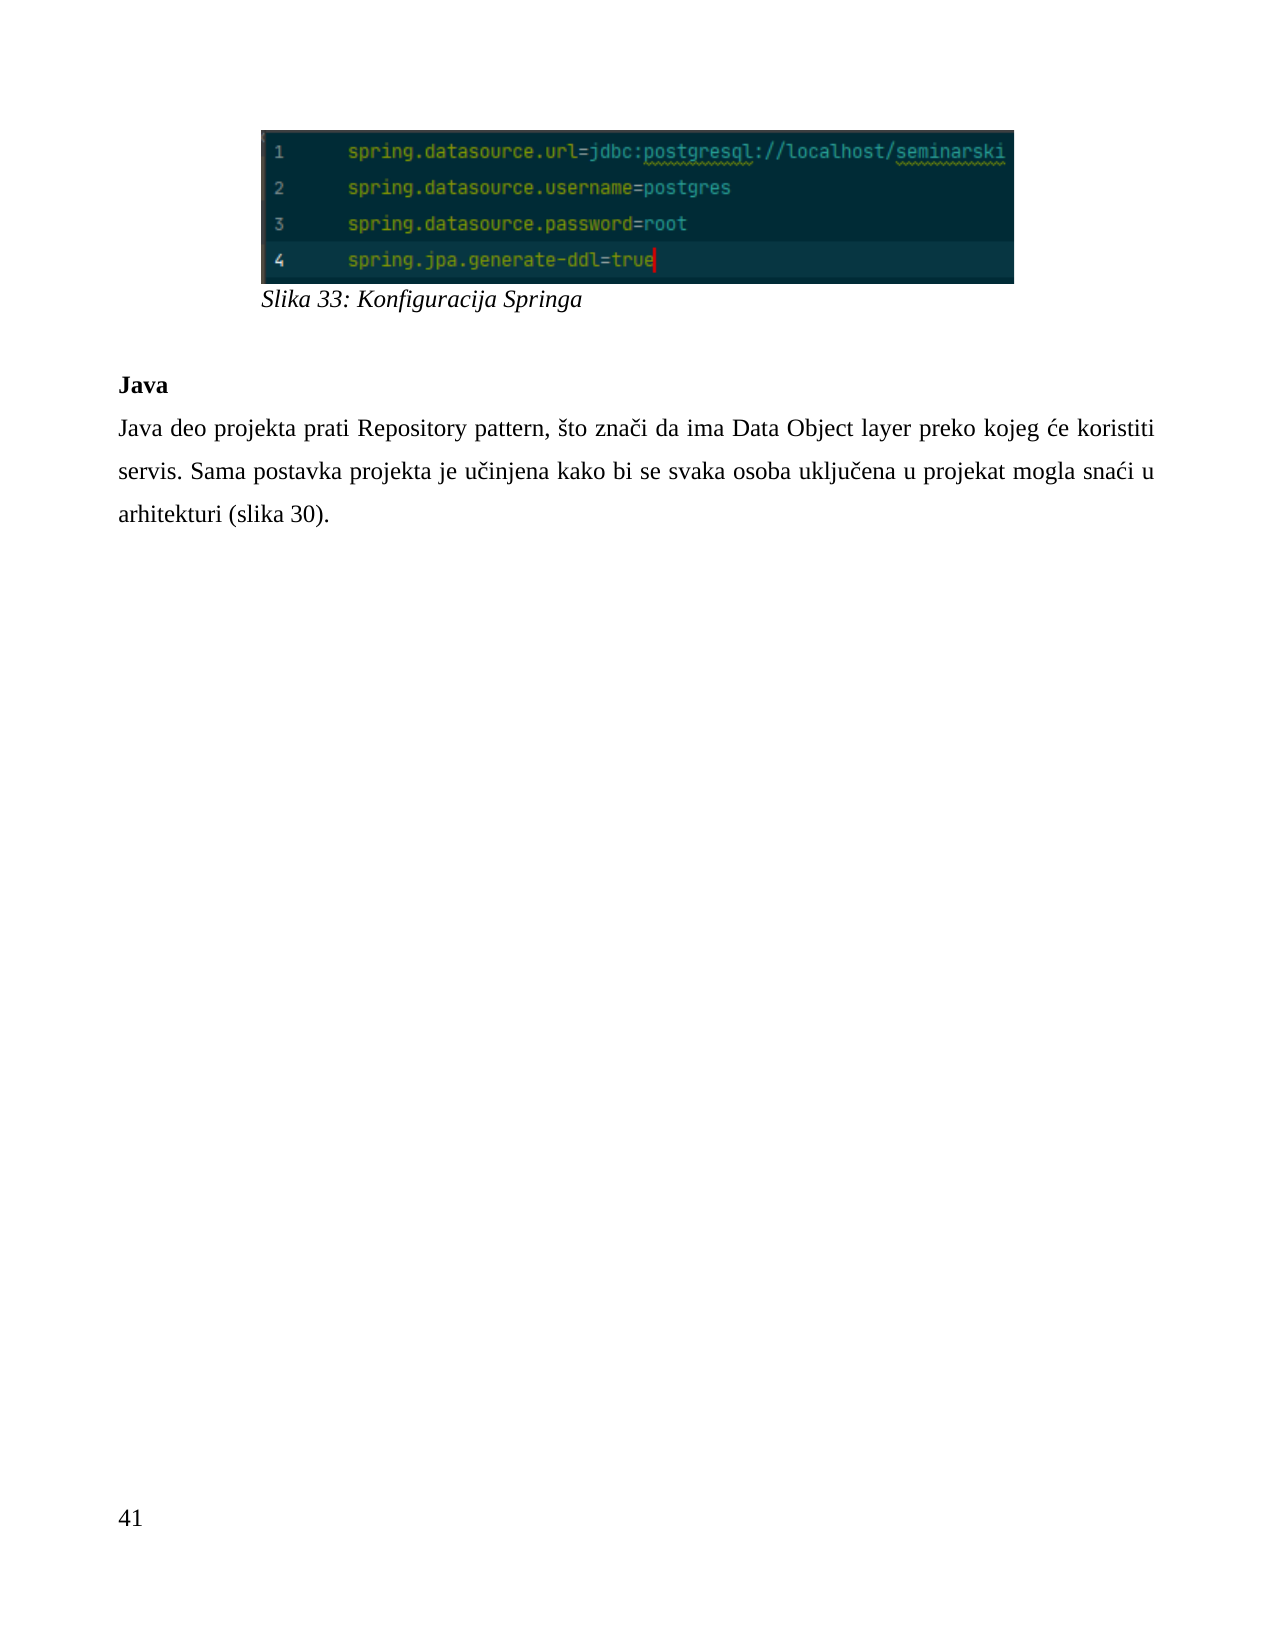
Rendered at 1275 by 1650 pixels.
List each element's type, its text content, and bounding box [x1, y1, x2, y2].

picture [348, 220, 413, 233]
picture [657, 147, 663, 158]
picture [744, 144, 753, 158]
picture [896, 161, 1005, 166]
picture [567, 144, 577, 158]
picture [832, 144, 840, 158]
picture [866, 147, 873, 158]
picture [382, 179, 413, 197]
picture [545, 216, 632, 233]
picture [657, 183, 663, 194]
picture [788, 144, 796, 158]
picture [953, 147, 961, 158]
picture [842, 144, 856, 158]
text Slika 33: Konfiguracija Springa [261, 284, 1014, 312]
picture [601, 144, 626, 158]
picture [424, 180, 533, 194]
picture [821, 147, 830, 158]
picture [424, 144, 533, 158]
picture [545, 147, 555, 158]
picture [712, 147, 720, 158]
text Java deo projekta prati Repository pattern, što znači da ima Data Object layer preko kojeg će koristiti servis. Sama postavka projekta je učinjena kako bi se svaka osoba uključena u projekat mogla snaći u arhitekturi (slika 30). [118, 413, 1157, 528]
picture [712, 183, 720, 194]
picture [276, 182, 283, 194]
picture [690, 183, 698, 195]
picture [545, 183, 632, 194]
picture [701, 183, 707, 194]
picture [276, 146, 283, 158]
picture [898, 147, 917, 158]
picture [348, 147, 380, 161]
picture [920, 147, 928, 157]
picture [382, 143, 413, 161]
picture [644, 147, 753, 166]
picture [668, 147, 676, 156]
picture [668, 220, 676, 230]
picture [657, 220, 665, 230]
picture [276, 218, 283, 230]
picture [975, 147, 983, 158]
picture [879, 144, 884, 158]
picture [701, 147, 707, 157]
picture [261, 130, 1015, 284]
picture [801, 147, 818, 158]
picture [986, 144, 992, 158]
picture [558, 147, 566, 158]
picture [945, 147, 950, 158]
picture [348, 183, 380, 197]
picture [931, 143, 939, 158]
picture [592, 143, 598, 158]
picture [997, 143, 1005, 158]
picture [424, 216, 534, 230]
text Java [118, 370, 1157, 399]
picture [856, 147, 862, 158]
picture [940, 148, 944, 158]
picture [964, 147, 972, 158]
picture [635, 183, 654, 197]
